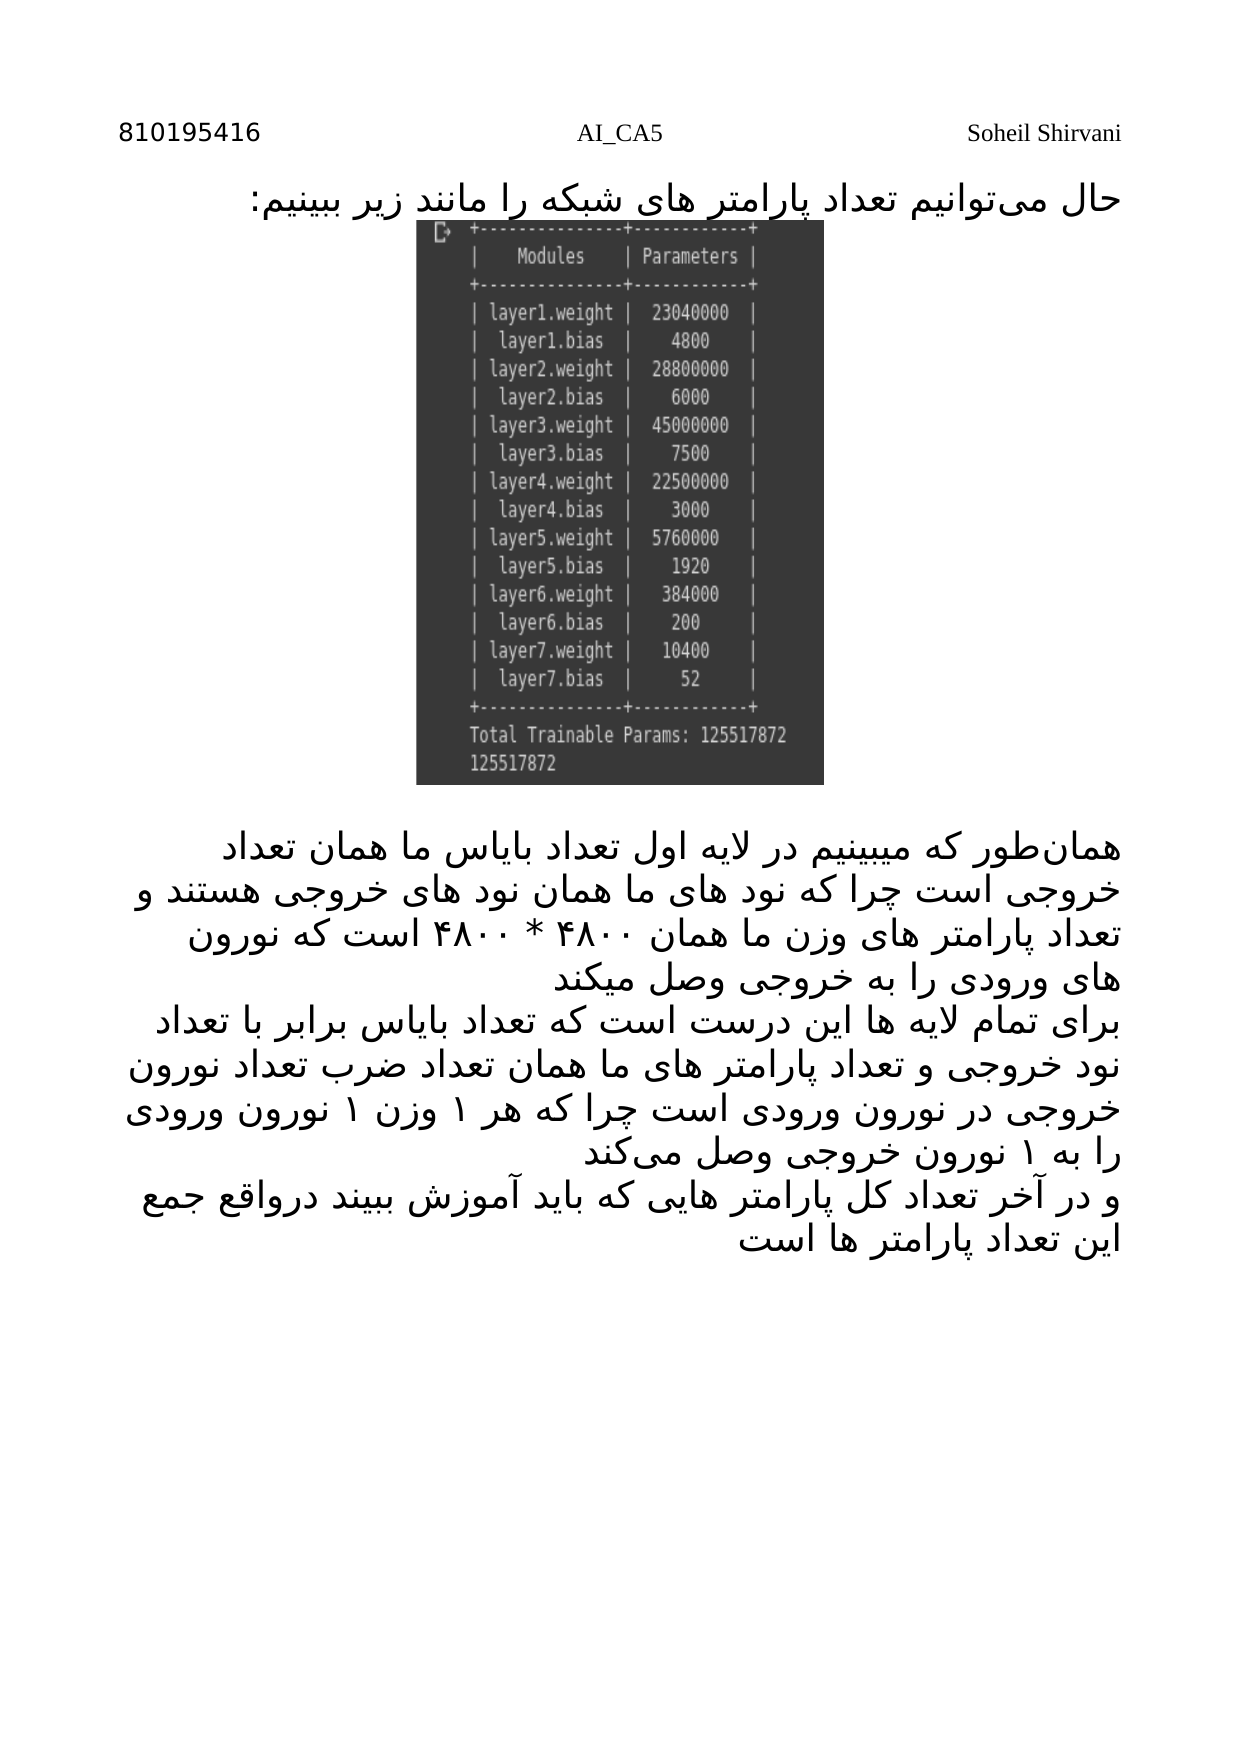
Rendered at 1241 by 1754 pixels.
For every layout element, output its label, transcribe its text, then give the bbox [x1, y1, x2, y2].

picture [416, 220, 824, 785]
text همان‌طور که میبینیم در لایه اول تعداد بایاس ما همان تعداد خروجی است چرا که نود های ما همان نود های خروجی هستند و تعداد پارامتر های وزن ما همان ۴۸۰۰ * ۴۸۰۰ است که نورون های ورودی را به خروجی وصل میکند [118, 824, 1122, 999]
text و در آخر تعداد کل پارامتر هایی که باید آموزش ببیند در‌واقع جمع این تعداد پارامتر ها است [118, 1173, 1122, 1261]
text حال می‌توانیم تعداد پارامتر های شبکه را مانند زیر ببینیم: [118, 177, 1122, 221]
text برای تمام لایه ها این درست است که تعداد بایاس برابر با تعداد نود خروجی و تعداد پارامتر های ما همان تعداد ضرب تعداد نورون خروجی در نورون ورودی است چرا که هر ۱ وزن ۱ نورون ورودی را به ۱ نورون خروجی وصل می‌کند [118, 999, 1122, 1173]
